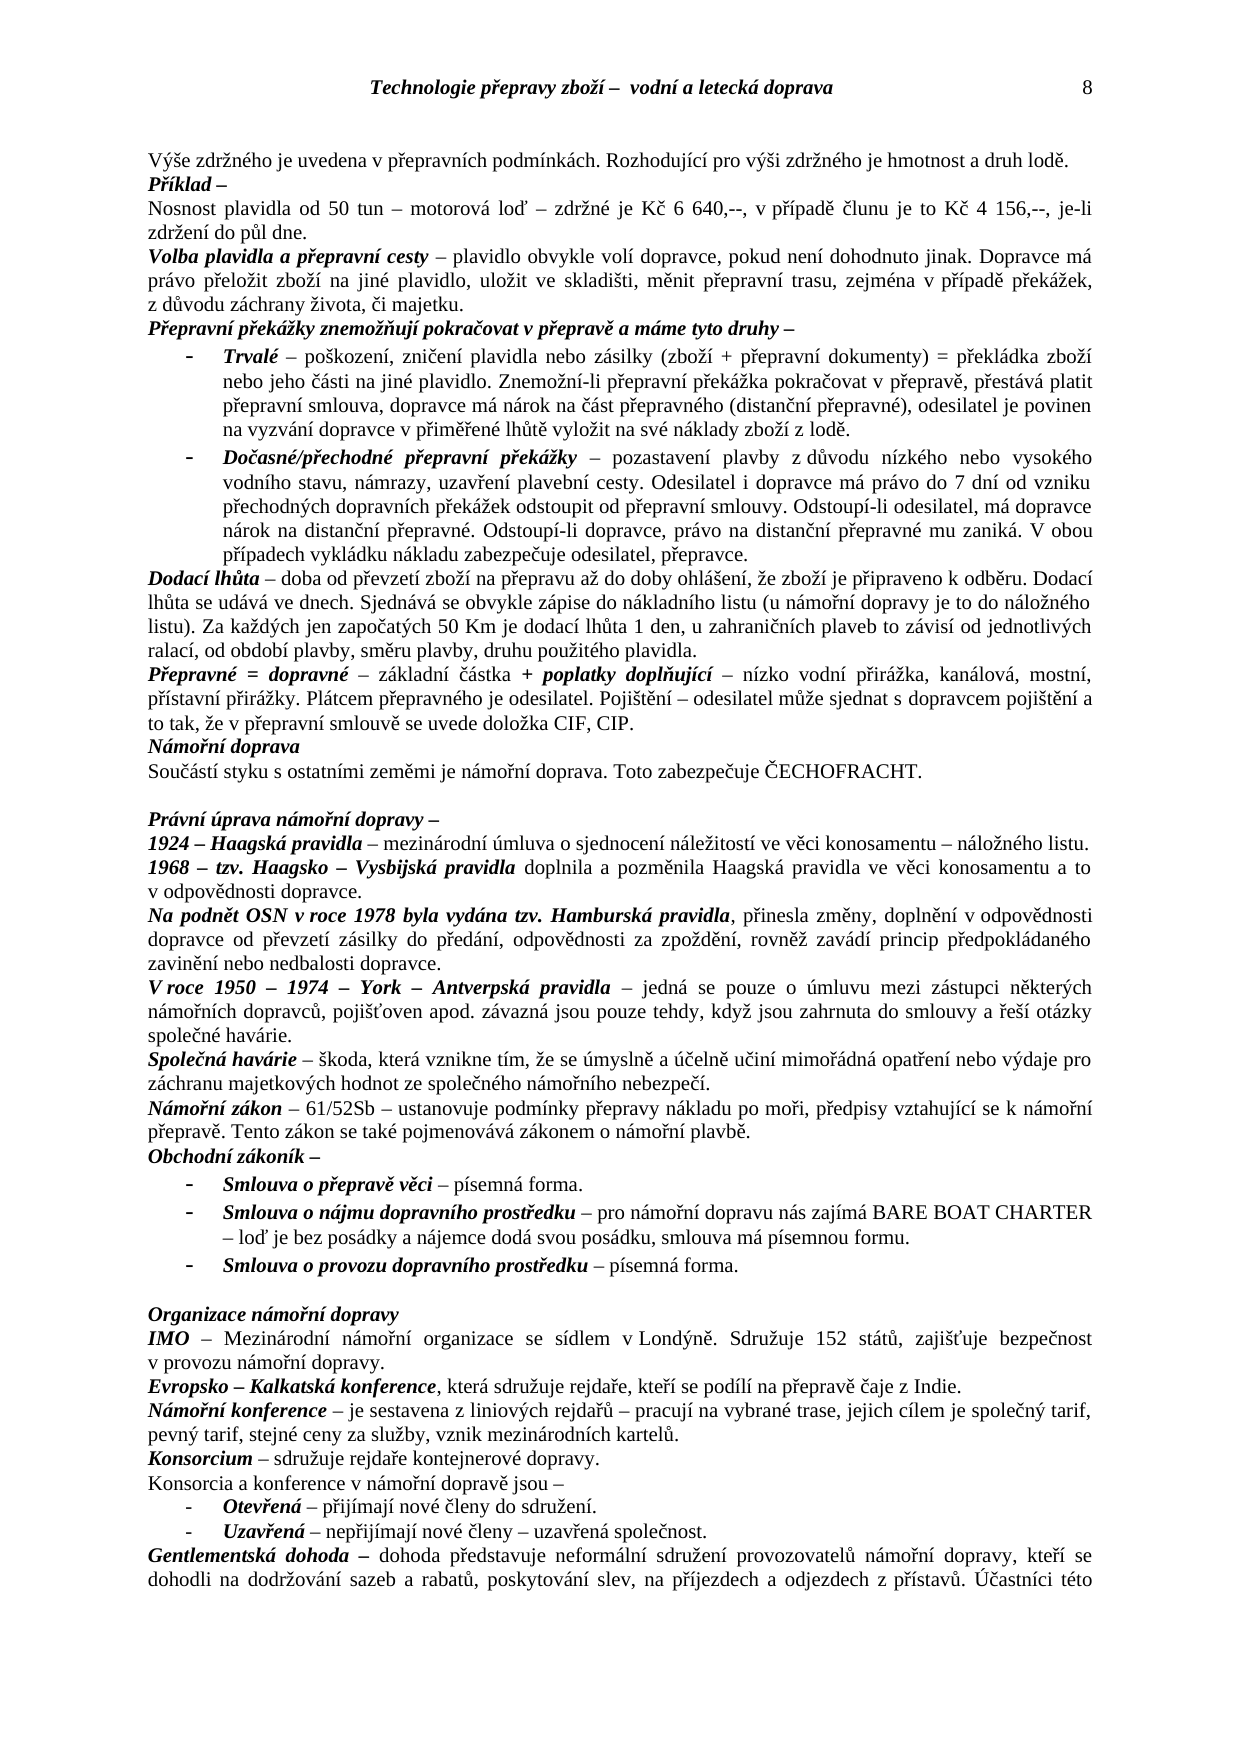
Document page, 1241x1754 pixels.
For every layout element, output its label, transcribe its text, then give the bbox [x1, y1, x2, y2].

list Smlouva o nájmu dopravního prostředku – pro námořní dopravu nás zajímá BARE BOAT CHARTER – loď je bez posádky a nájemce dodá svou posádku, smlouva má písemnou formu. [185, 1196, 1093, 1249]
text V roce 1950 – 1974 – York – Antverpská pravidla – jedná se pouze o úmluvu mezi zástupci některých námořních dopravců, pojišťoven apod. závazná jsou pouze tehdy, když jsou zahrnuta do smlouvy a řeší otázky společné havárie. [148, 975, 1093, 1047]
subtitle Námořní doprava [148, 734, 1093, 758]
text 1968 – tzv. Haagsko – Vysbijská pravidla doplnila a pozměnila Haagská pravidla ve věci konosamentu a to v odpovědnosti dopravce. [148, 855, 1093, 903]
subtitle Přepravní překážky znemožňují pokračovat v přepravě a máme tyto druhy – [148, 316, 1093, 340]
subtitle Obchodní zákoník – [148, 1143, 1093, 1168]
text Nosnost plavidla od 50 tun – motorová loď – zdržné je Kč 6 640,--, v případě člunu je to Kč 4 156,--, je-li zdržení do půl dne. [148, 196, 1093, 244]
subtitle Příklad – [148, 172, 1093, 196]
text Součástí styku s ostatními zeměmi je námořní doprava. Toto zabezpečuje ČECHOFRACHT. [148, 758, 1093, 783]
text IMO – Mezinárodní námořní organizace se sídlem v Londýně. Sdružuje 152 států, zajišťuje bezpečnost v provozu námořní dopravy. [148, 1326, 1093, 1374]
text Námořní konference – je sestavena z liniových rejdařů – pracují na vybrané trase, jejich cílem je společný tarif, pevný tarif, stejné ceny za služby, vznik mezinárodních kartelů. [148, 1398, 1093, 1446]
text Na podnět OSN v roce 1978 byla vydána tzv. Hamburská pravidla, přinesla změny, doplnění v odpovědnosti dopravce od převzetí zásilky do předání, odpovědnosti za zpoždění, rovněž zavádí princip předpokládaného zavinění nebo nedbalosti dopravce. [148, 903, 1093, 975]
text Gentlementská dohoda – dohoda představuje neformální sdružení provozovatelů námořní dopravy, kteří se dohodli na dodržování sazeb a rabatů, poskytování slev, na příjezdech a odjezdech z přístavů. Účastníci této [148, 1543, 1093, 1591]
subtitle Organizace námořní dopravy [148, 1302, 1093, 1326]
list Smlouva o přepravě věci – písemná forma. [185, 1168, 1093, 1196]
list Uzavřená – nepřijímají nové členy – uzavřená společnost. [185, 1518, 1093, 1543]
text Konsorcia a konference v námořní dopravě jsou – [148, 1470, 1093, 1494]
text Evropsko – Kalkatská konference, která sdružuje rejdaře, kteří se podílí na přepravě čaje z Indie. [148, 1374, 1093, 1398]
list Dočasné/přechodné přepravní překážky – pozastavení plavby z důvodu nízkého nebo vysokého vodního stavu, námrazy, uzavření plavební cesty. Odesilatel i dopravce má právo do 7 dní od vzniku přechodných dopravních překážek odstoupit od přepravní smlouvy. Odstoupí-li odesilatel, má dopravce nárok na distanční přepravné. Odstoupí-li dopravce, právo na distanční přepravné mu zaniká. V obou případech vykládku nákladu zabezpečuje odesilatel, přepravce. [185, 441, 1093, 566]
list Smlouva o provozu dopravního prostředku – písemná forma. [185, 1249, 1093, 1278]
subtitle Právní úprava námořní dopravy – [148, 807, 1093, 831]
text Výše zdržného je uvedena v přepravních podmínkách. Rozhodující pro výši zdržného je hmotnost a druh lodě. [148, 148, 1093, 172]
text Volba plavidla a přepravní cesty – plavidlo obvykle volí dopravce, pokud není dohodnuto jinak. Dopravce má právo přeložit zboží na jiné plavidlo, uložit ve skladišti, měnit přepravní trasu, zejména v případě překážek, z důvodu záchrany života, či majetku. [148, 244, 1093, 316]
text Dodací lhůta – doba od převzetí zboží na přepravu až do doby ohlášení, že zboží je připraveno k odběru. Dodací lhůta se udává ve dnech. Sjednává se obvykle zápise do nákladního listu (u námořní dopravy je to do náložného listu). Za každých jen započatých 50 Km je dodací lhůta 1 den, u zahraničních plaveb to závisí od jednotlivých ralací, od období plavby, směru plavby, druhu použitého plavidla. [148, 566, 1093, 662]
text 1924 – Haagská pravidla – mezinárodní úmluva o sjednocení náležitostí ve věci konosamentu – náložného listu. [148, 831, 1093, 855]
text Konsorcium – sdružuje rejdaře kontejnerové dopravy. [148, 1446, 1093, 1470]
list Trvalé – poškození, zničení plavidla nebo zásilky (zboží + přepravní dokumenty) = překládka zboží nebo jeho části na jiné plavidlo. Znemožní-li přepravní překážka pokračovat v přepravě, přestává platit přepravní smlouva, dopravce má nárok na část přepravného (distanční přepravné), odesilatel je povinen na vyzvání dopravce v přiměřené lhůtě vyložit na své náklady zboží z lodě. [185, 340, 1093, 441]
text Přepravné = dopravné – základní částka + poplatky doplňující – nízko vodní přirážka, kanálová, mostní, přístavní přirážky. Plátcem přepravného je odesilatel. Pojištění – odesilatel může sjednat s dopravcem pojištění a to tak, že v přepravní smlouvě se uvede doložka CIF, CIP. [148, 662, 1093, 734]
text Námořní zákon – 61/52Sb – ustanovuje podmínky přepravy nákladu po moři, předpisy vztahující se k námořní přepravě. Tento zákon se také pojmenovává zákonem o námořní plavbě. [148, 1095, 1093, 1143]
text Společná havárie – škoda, která vznikne tím, že se úmyslně a účelně učiní mimořádná opatření nebo výdaje pro záchranu majetkových hodnot ze společného námořního nebezpečí. [148, 1047, 1093, 1095]
list Otevřená – přijímají nové členy do sdružení. [185, 1494, 1093, 1518]
